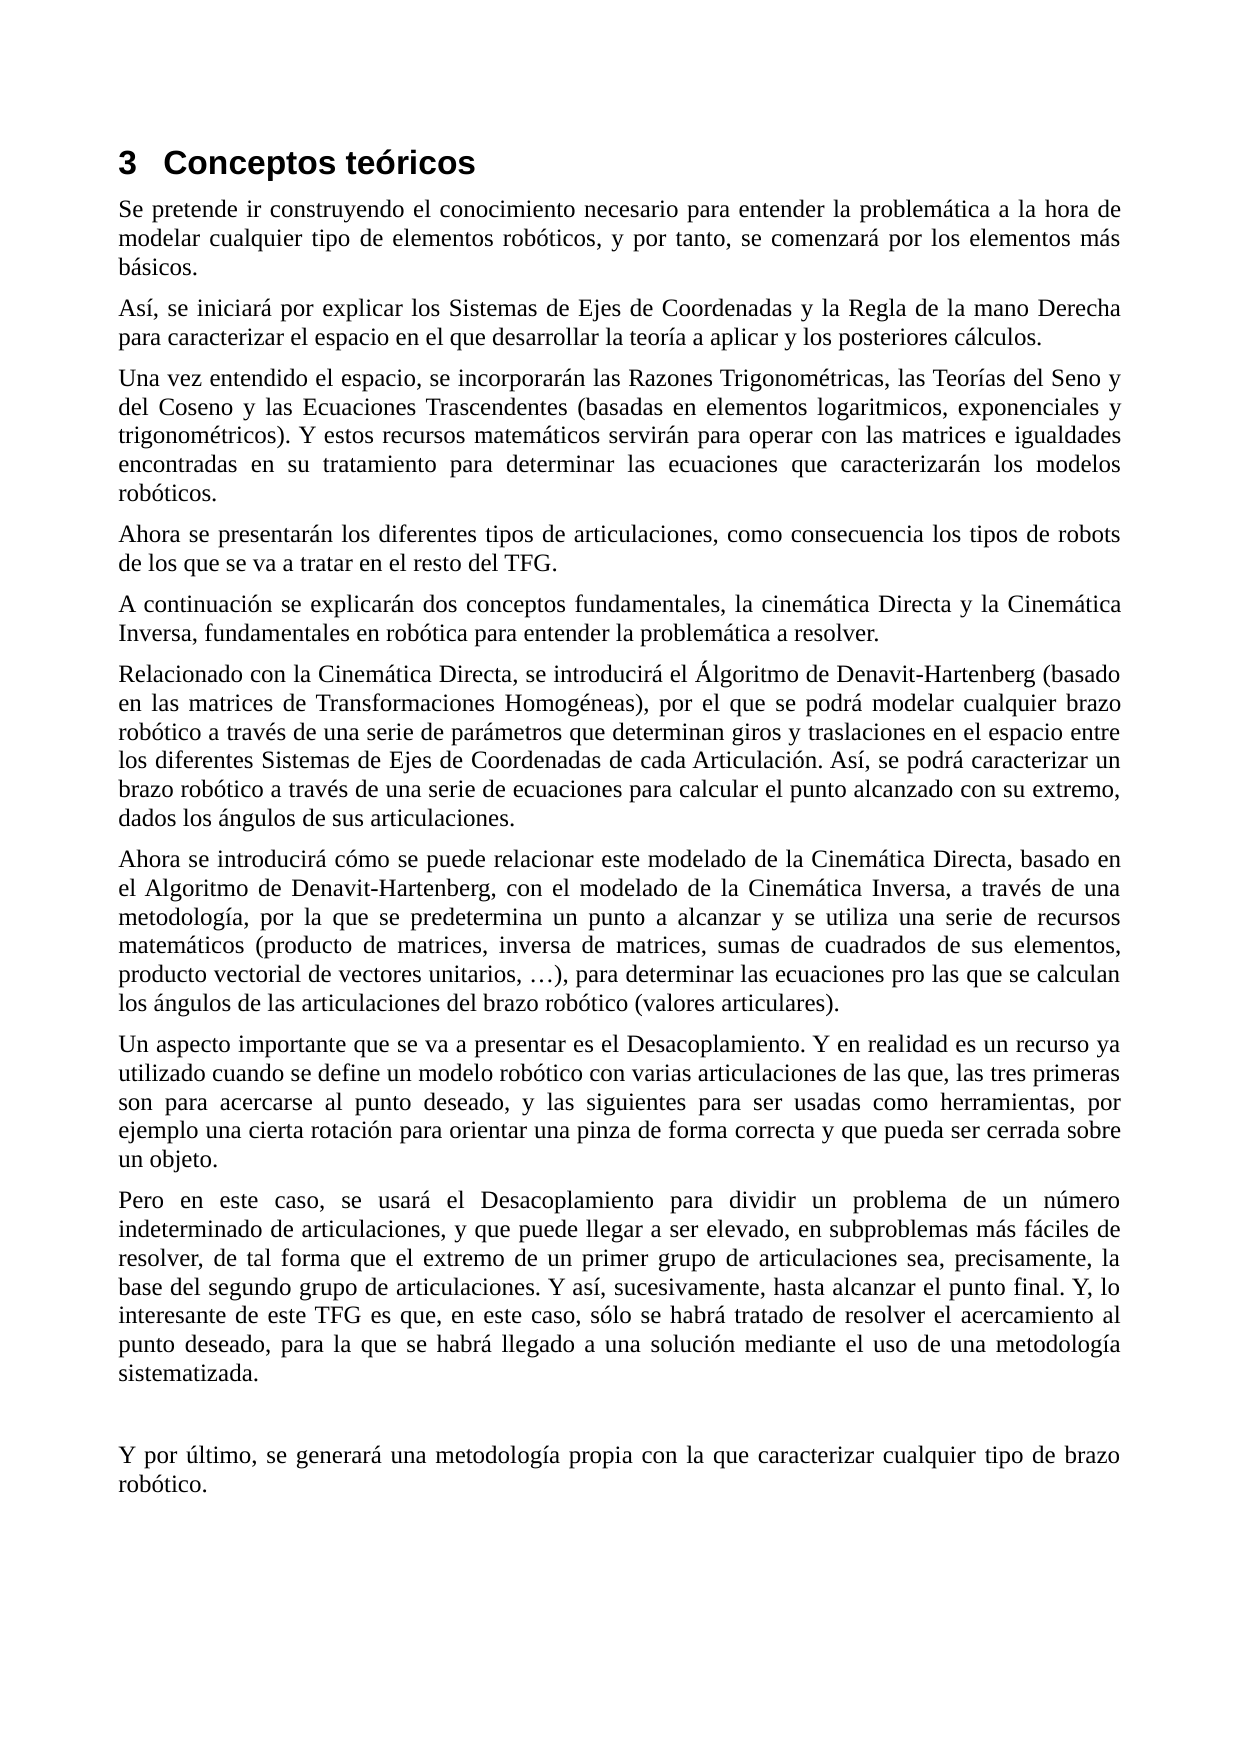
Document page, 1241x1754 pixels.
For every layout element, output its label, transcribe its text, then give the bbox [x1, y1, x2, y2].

text Ahora se presentarán los diferentes tipos de articulaciones, como consecuencia los tipos de robots de los que se va a tratar en el resto del TFG. [118, 519, 1122, 577]
text Y por último, se generará una metodología propia con la que caracterizar cualquier tipo de brazo robótico. [118, 1441, 1122, 1498]
text Una vez entendido el espacio, se incorporarán las Razones Trigonométricas, las Teorías del Seno y del Coseno y las Ecuaciones Trascendentes (basadas en elementos logaritmicos, exponenciales y trigonométricos). Y estos recursos matemáticos servirán para operar con las matrices e igualdades encontradas en su tratamiento para determinar las ecuaciones que caracterizarán los modelos robóticos. [118, 363, 1122, 507]
text Ahora se introducirá cómo se puede relacionar este modelado de la Cinemática Directa, basado en el Algoritmo de Denavit-Hartenberg, con el modelado de la Cinemática Inversa, a través de una metodología, por la que se predetermina un punto a alcanzar y se utiliza una serie de recursos matemáticos (producto de matrices, inversa de matrices, sumas de cuadrados de sus elementos, producto vectorial de vectores unitarios, …), para determinar las ecuaciones pro las que se calculan los ángulos de las articulaciones del brazo robótico (valores articulares). [118, 844, 1122, 1017]
text Así, se iniciará por explicar los Sistemas de Ejes de Coordenadas y la Regla de la mano Derecha para caracterizar el espacio en el que desarrollar la teoría a aplicar y los posteriores cálculos. [118, 293, 1122, 351]
text Relacionado con la Cinemática Directa, se introducirá el Álgoritmo de Denavit-Hartenberg (basado en las matrices de Transformaciones Homogéneas), por el que se podrá modelar cualquier brazo robótico a través de una serie de parámetros que determinan giros y traslaciones en el espacio entre los diferentes Sistemas de Ejes de Coordenadas de cada Articulación. Así, se podrá caracterizar un brazo robótico a través de una serie de ecuaciones para calcular el punto alcanzado con su extremo, dados los ángulos de sus articulaciones. [118, 659, 1122, 832]
text Pero en este caso, se usará el Desacoplamiento para dividir un problema de un número indeterminado de articulaciones, y que puede llegar a ser elevado, en subproblemas más fáciles de resolver, de tal forma que el extremo de un primer grupo de articulaciones sea, precisamente, la base del segundo grupo de articulaciones. Y así, sucesivamente, hasta alcanzar el punto final. Y, lo interesante de este TFG es que, en este caso, sólo se habrá tratado de resolver el acercamiento al punto deseado, para la que se habrá llegado a una solución mediante el uso de una metodología sistematizada. [118, 1186, 1122, 1387]
text Un aspecto importante que se va a presentar es el Desacoplamiento. Y en realidad es un recurso ya utilizado cuando se define un modelo robótico con varias articulaciones de las que, las tres primeras son para acercarse al punto deseado, y las siguientes para ser usadas como herramientas, por ejemplo una cierta rotación para orientar una pinza de forma correcta y que pueda ser cerrada sobre un objeto. [118, 1029, 1122, 1173]
text A continuación se explicarán dos conceptos fundamentales, la cinemática Directa y la Cinemática Inversa, fundamentales en robótica para entender la problemática a resolver. [118, 589, 1122, 647]
text Se pretende ir construyendo el conocimiento necesario para entender la problemática a la hora de modelar cualquier tipo de elementos robóticos, y por tanto, se comenzará por los elementos más básicos. [118, 194, 1122, 281]
subtitle Conceptos teóricos [118, 143, 1122, 182]
